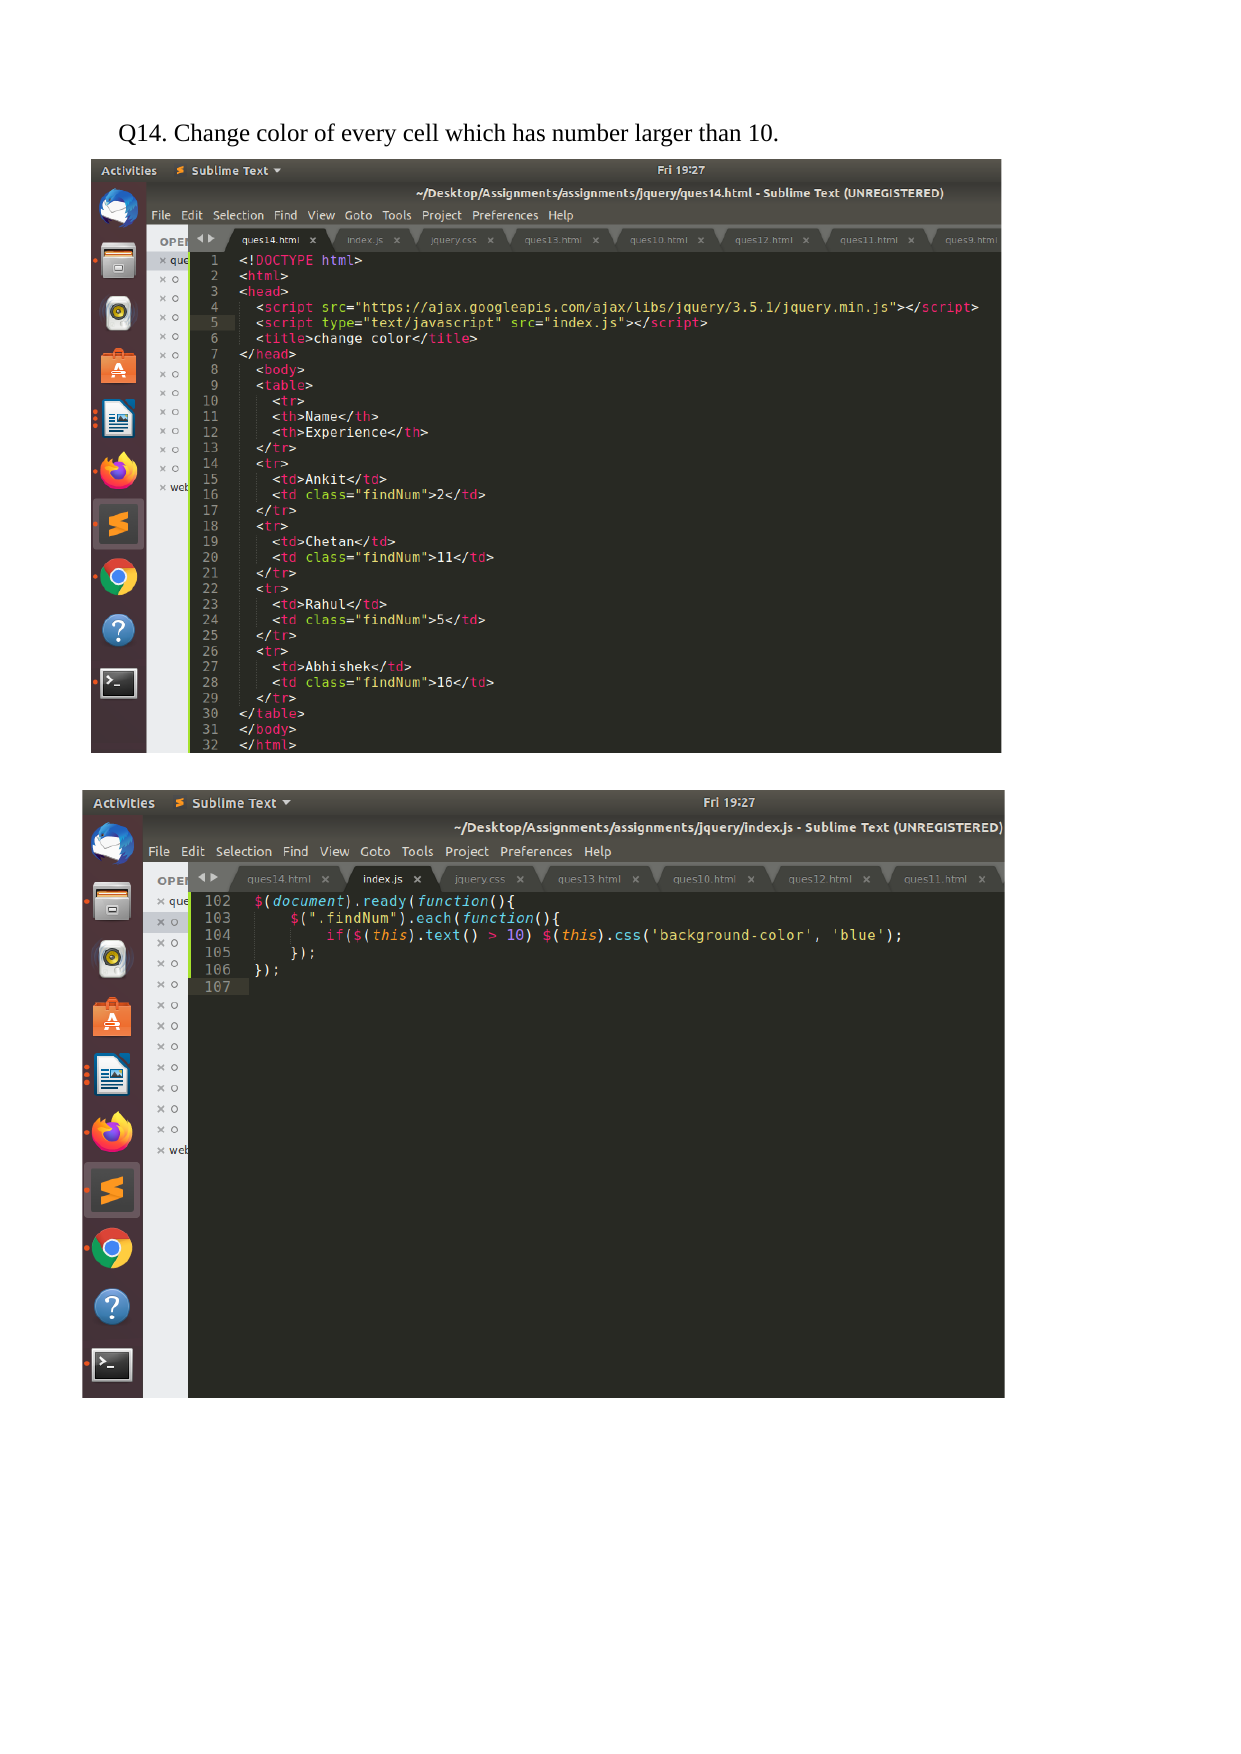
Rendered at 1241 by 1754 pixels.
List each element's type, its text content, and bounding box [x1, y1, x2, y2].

text Q14. Change color of every cell which has number larger than 10. [118, 118, 1122, 147]
picture [82, 790, 1005, 1398]
picture [91, 159, 1002, 753]
